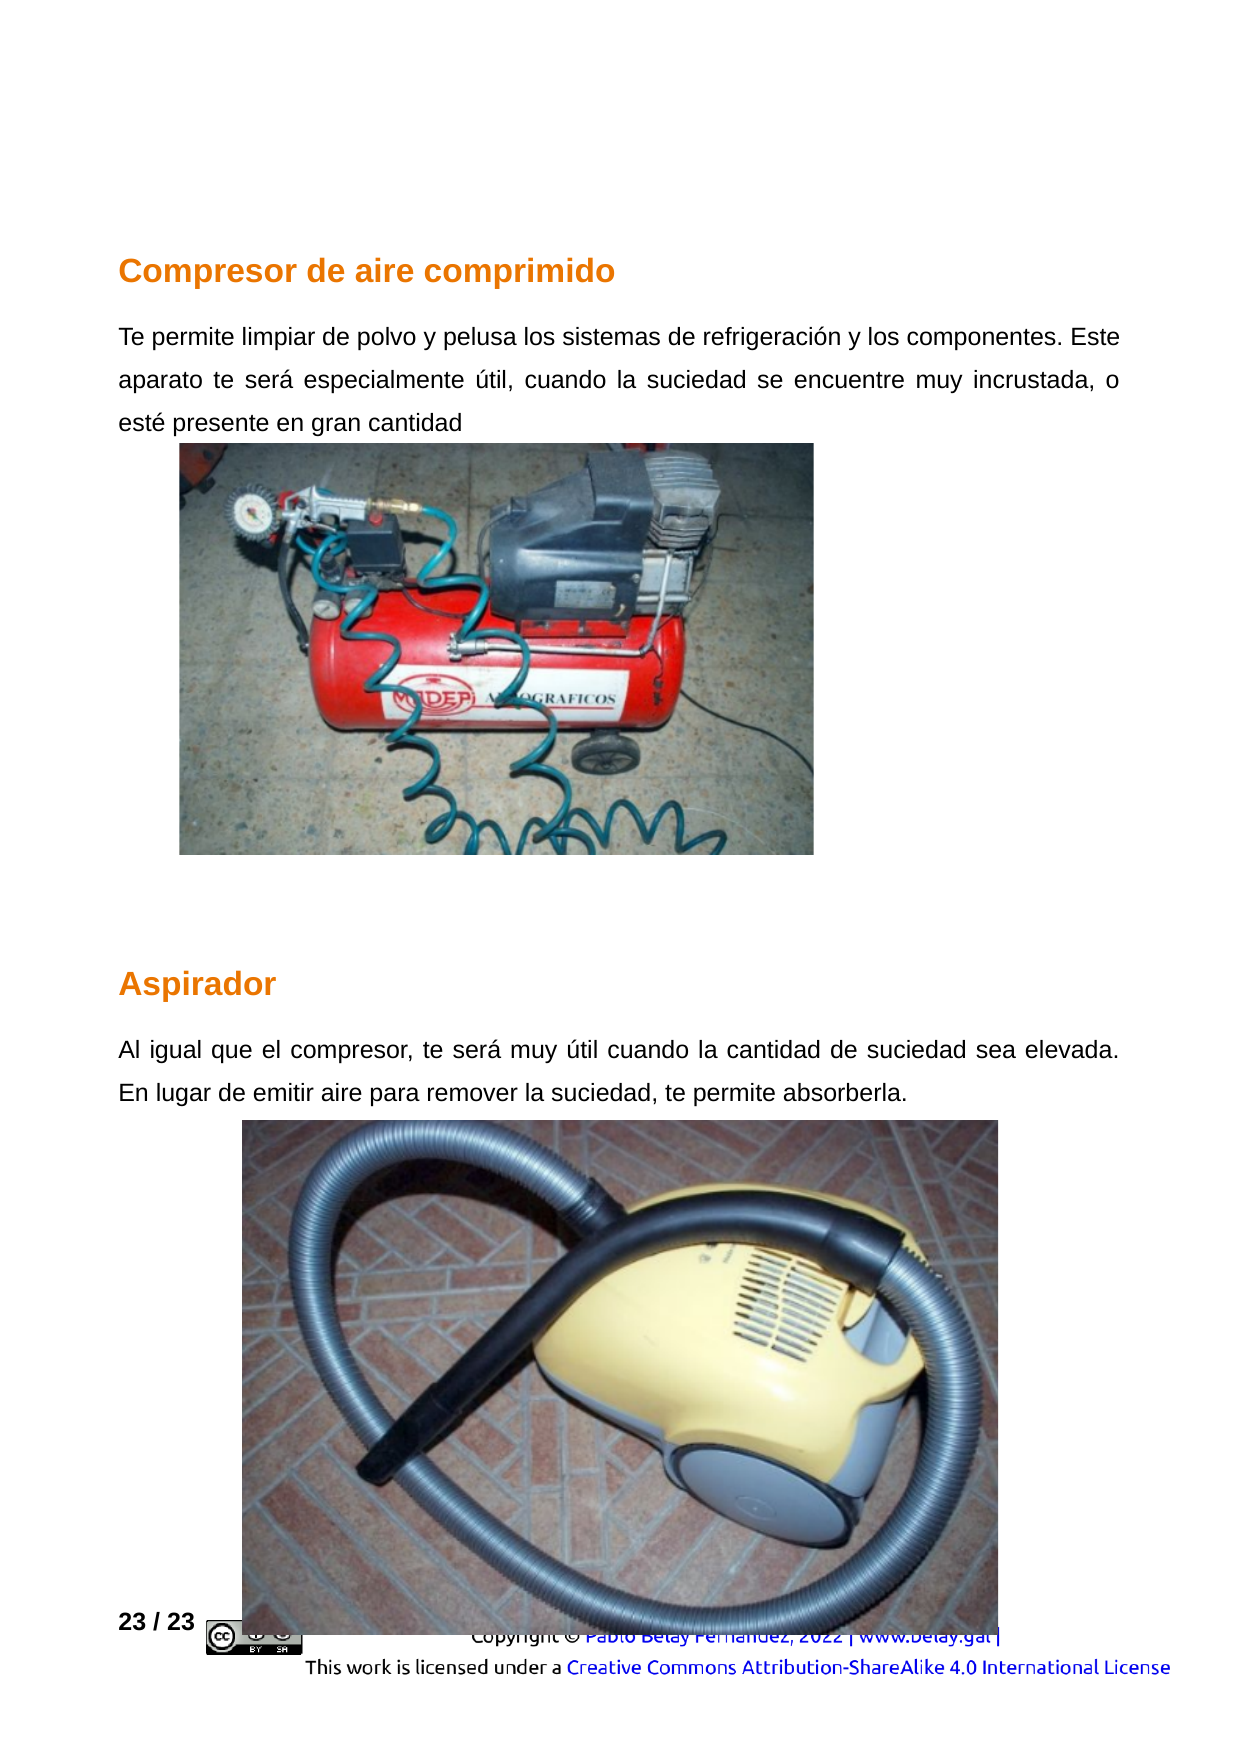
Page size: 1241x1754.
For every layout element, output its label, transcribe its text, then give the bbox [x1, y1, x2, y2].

subtitle Aspirador [118, 964, 1122, 1003]
picture [179, 443, 814, 855]
text Te permite limpiar de polvo y pelusa los sistemas de refrigeración y los componentes. Este aparato te será especialmente útil, cuando la suciedad se encuentre muy incrustada, o esté presente en gran cantidad [118, 322, 1122, 437]
picture [200, 1120, 1205, 1690]
subtitle Compresor de aire comprimido [118, 251, 1122, 290]
text Al igual que el compresor, te será muy útil cuando la cantidad de suciedad sea elevada. En lugar de emitir aire para remover la suciedad, te permite absorberla. [118, 1034, 1122, 1106]
